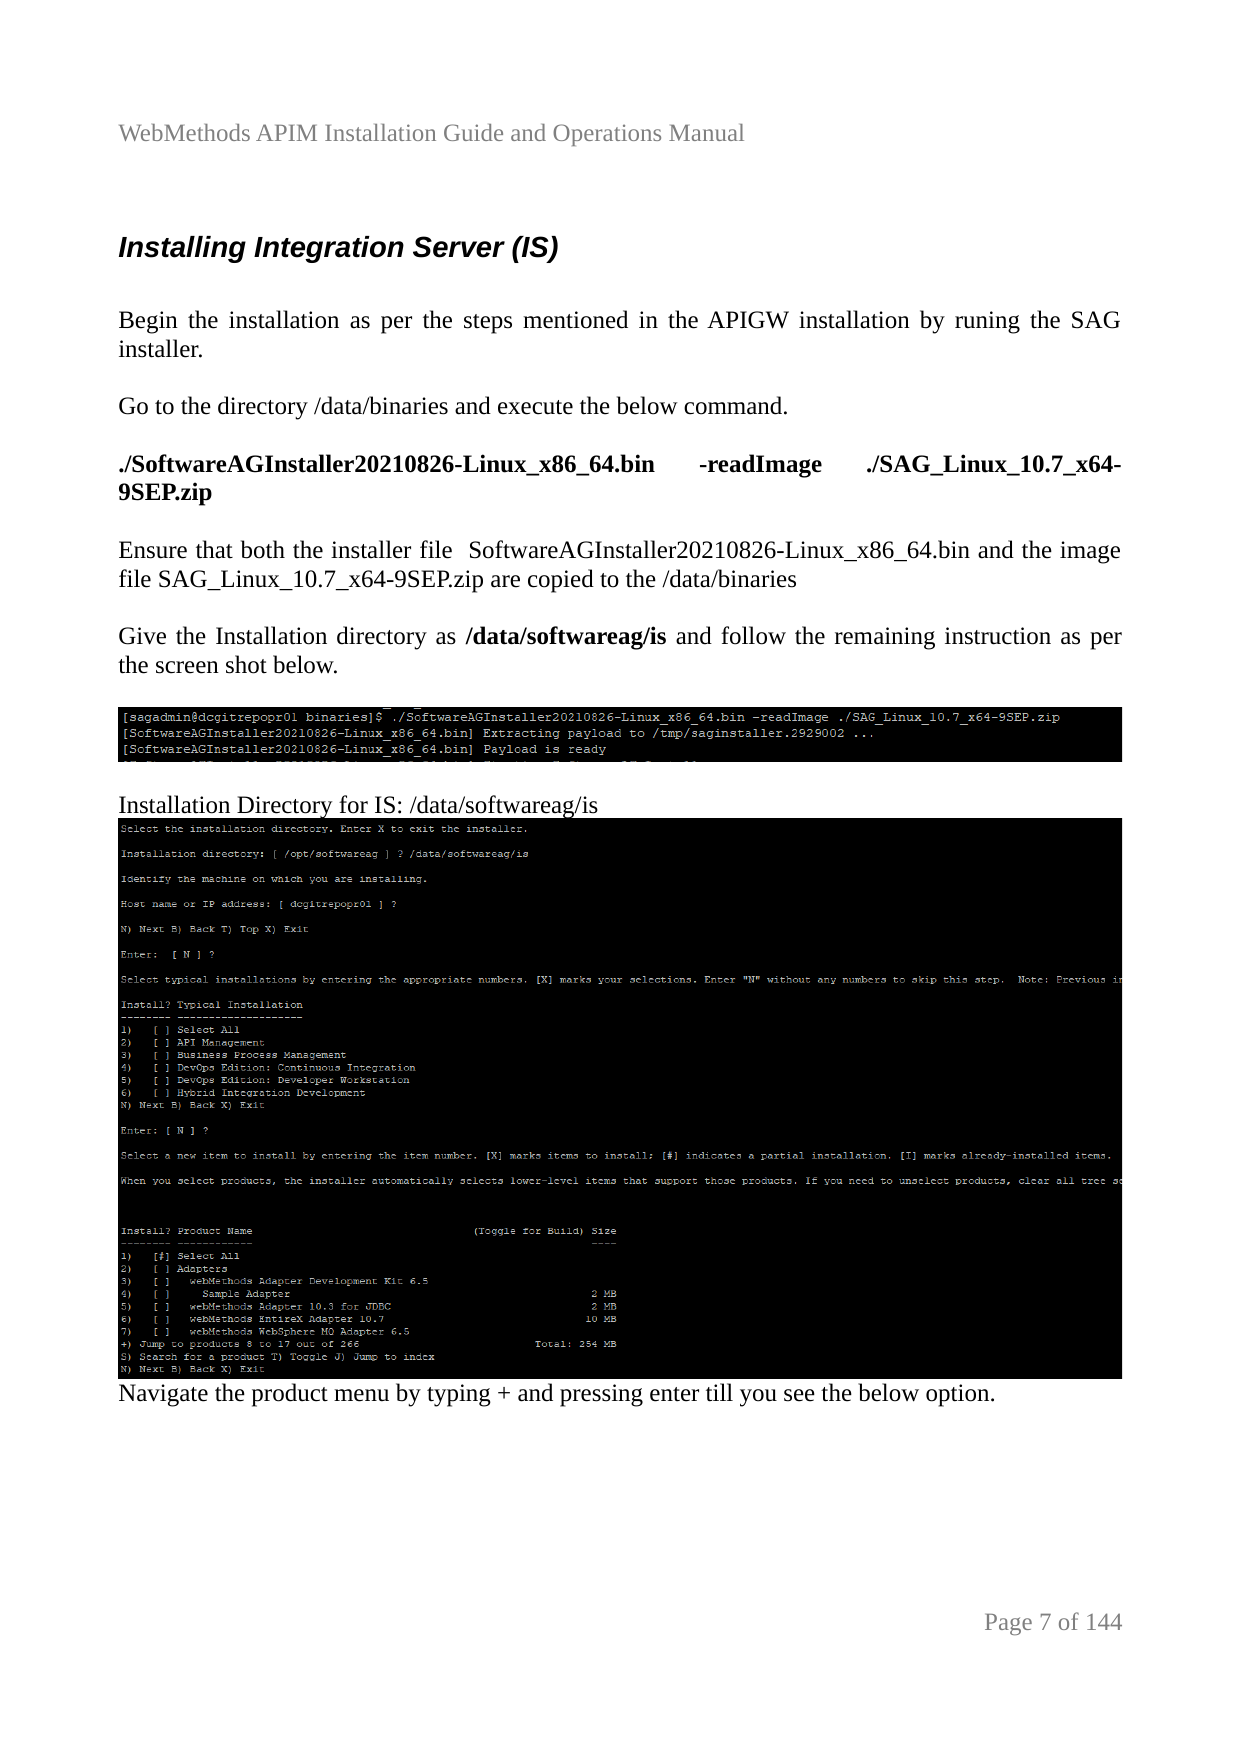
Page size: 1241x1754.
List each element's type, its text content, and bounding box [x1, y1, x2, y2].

picture [118, 818, 1123, 1379]
subtitle Installing Integration Server (IS) [118, 230, 1122, 264]
text ./SoftwareAGInstaller20210826-Linux_x86_64.bin -readImage ./SAG_Linux_10.7_x64-9SEP.zip [118, 449, 1122, 506]
text Ensure that both the installer file SoftwareAGInstaller20210826-Linux_x86_64.bin and the image file SAG_Linux_10.7_x64-9SEP.zip are copied to the /data/binaries [118, 535, 1122, 592]
text Navigate the product menu by typing + and pressing enter till you see the below option. [118, 1379, 1122, 1407]
text Give the Installation directory as /data/softwareag/is and follow the remaining instruction as per the screen shot below. [118, 621, 1122, 679]
picture [118, 707, 1123, 762]
text Begin the installation as per the steps mentioned in the APIGW installation by runing the SAG installer. [118, 305, 1122, 362]
text Go to the directory /data/binaries and execute the below command. [118, 391, 1122, 420]
text Installation Directory for IS: /data/softwareag/is [118, 790, 1122, 818]
